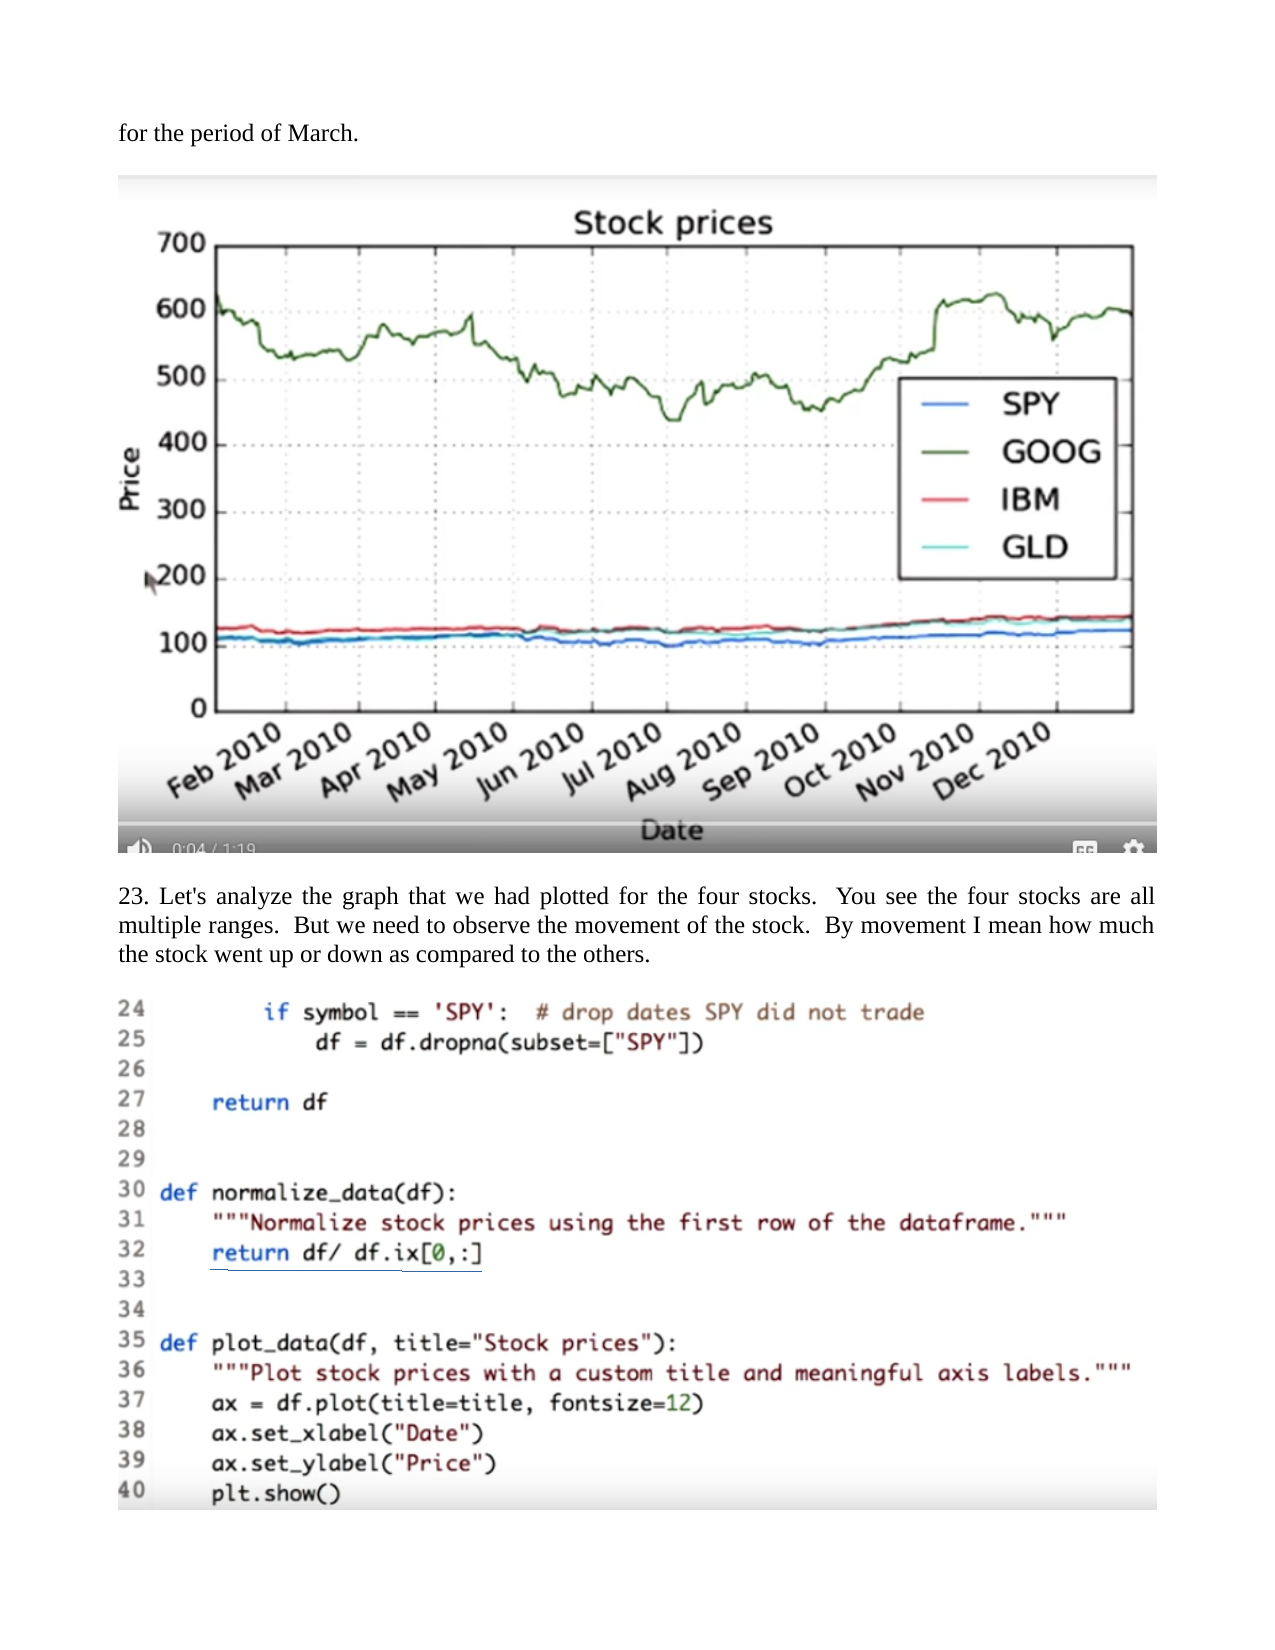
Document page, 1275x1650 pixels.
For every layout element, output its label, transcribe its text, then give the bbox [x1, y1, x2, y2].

picture [118, 175, 1157, 853]
text 23. Let's analyze the graph that we had plotted for the four stocks. You see the four stocks are all multiple ranges. But we need to observe the movement of the stock. By movement I mean how much the stock went up or down as compared to the others. [118, 881, 1157, 968]
picture [118, 996, 1157, 1510]
text for the period of March. [118, 118, 1157, 147]
